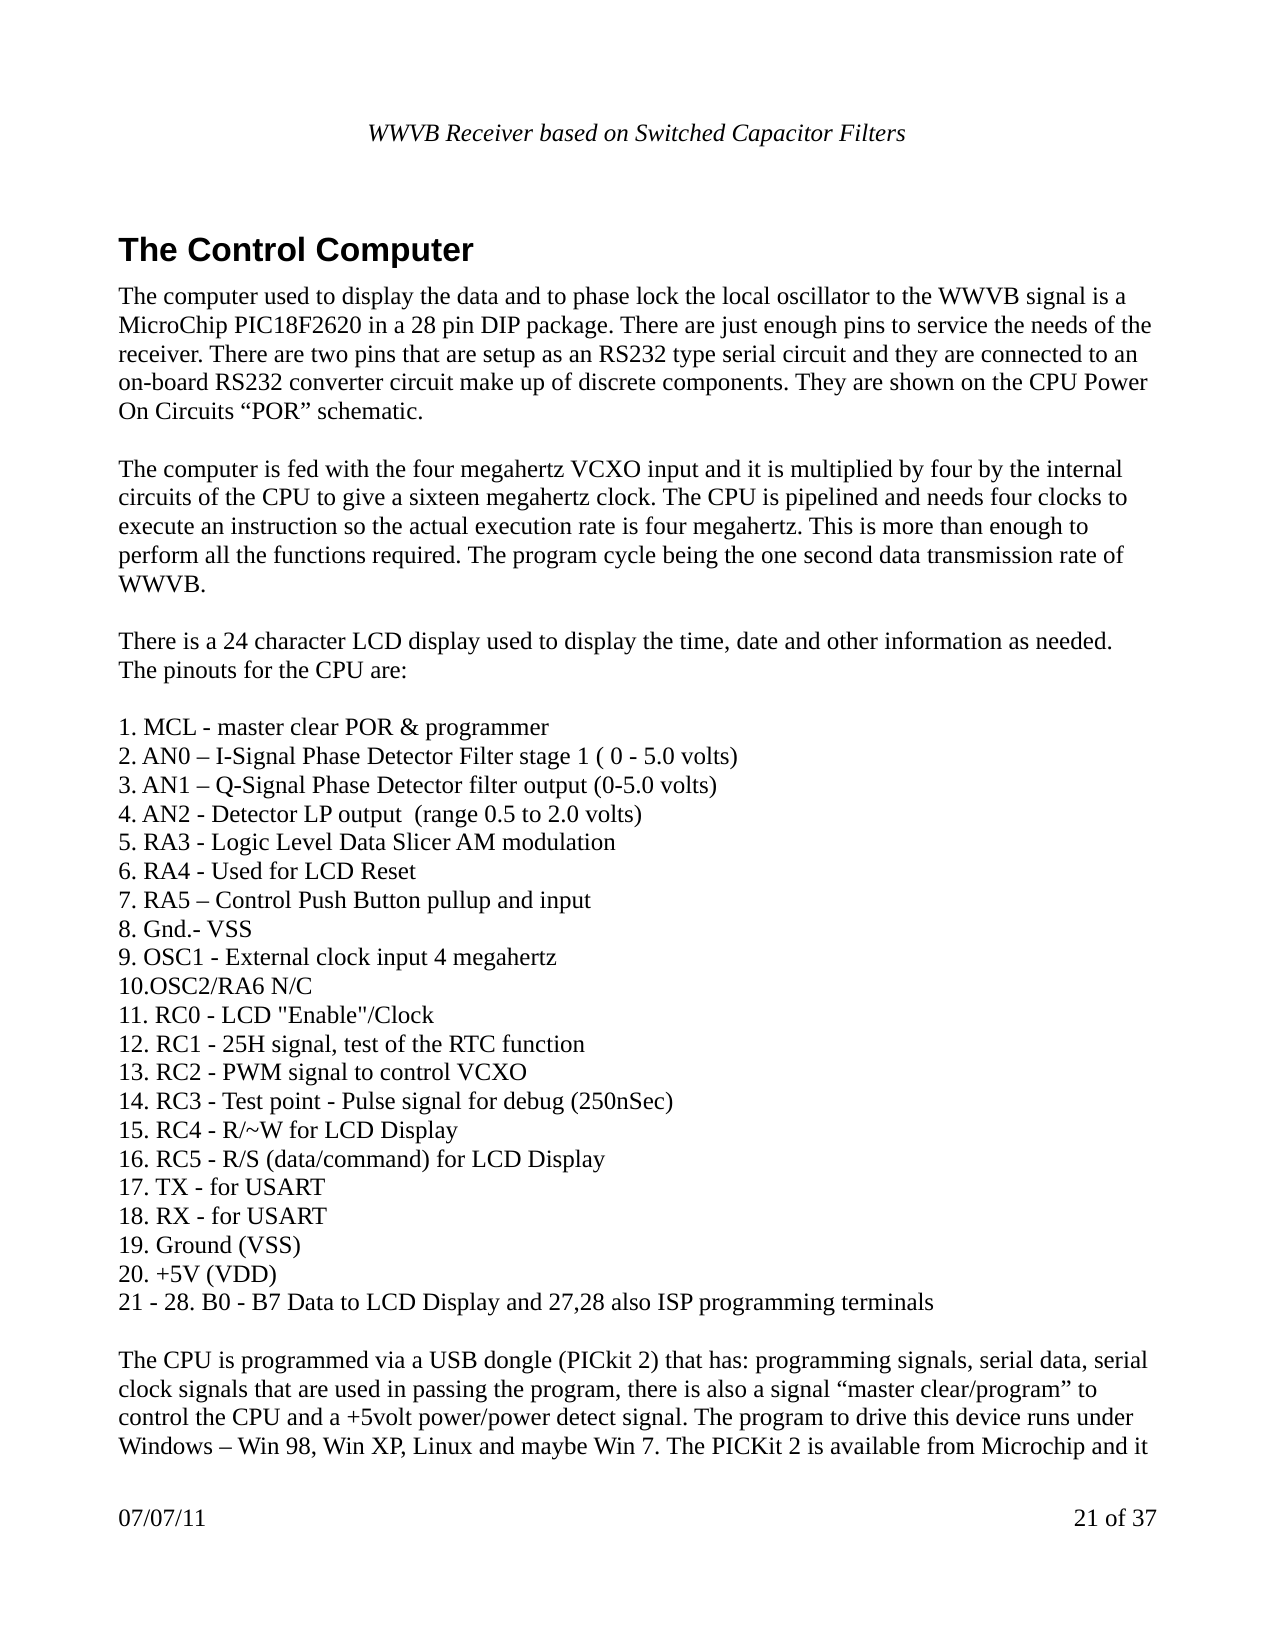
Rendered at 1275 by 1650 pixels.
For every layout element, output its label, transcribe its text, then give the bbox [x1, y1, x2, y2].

text 15. RC4 - R/~W for LCD Display [118, 1115, 1157, 1144]
text 6. RA4 - Used for LCD Reset [118, 856, 1157, 885]
text 12. RC1 - 25H signal, test of the RTC function [118, 1029, 1157, 1057]
text 14. RC3 - Test point - Pulse signal for debug (250nSec) [118, 1086, 1157, 1115]
text 21 - 28. B0 - B7 Data to LCD Display and 27,28 also ISP programming terminals [118, 1287, 1157, 1316]
text 7. RA5 – Control Push Button pullup and input [118, 885, 1157, 914]
text The CPU is programmed via a USB dongle (PICkit 2) that has: programming signals, serial data, serial clock signals that are used in passing the program, there is also a signal “master clear/program” to control the CPU and a +5volt power/power detect signal. The program to drive this device runs under Windows – Win 98, Win XP, Linux and maybe Win 7. The PICKit 2 is available from Microchip and it [118, 1345, 1157, 1460]
text 3. AN1 – Q-Signal Phase Detector filter output (0-5.0 volts) [118, 770, 1157, 799]
text The computer used to display the data and to phase lock the local oscillator to the WWVB signal is a MicroChip PIC18F2620 in a 28 pin DIP package. There are just enough pins to service the needs of the receiver. There are two pins that are setup as an RS232 type serial circuit and they are connected to an on-board RS232 converter circuit make up of discrete components. They are shown on the CPU Power On Circuits “POR” schematic. [118, 281, 1157, 425]
text 2. AN0 – I-Signal Phase Detector Filter stage 1 ( 0 - 5.0 volts) [118, 741, 1157, 770]
text 10.OSC2/RA6 N/C [118, 971, 1157, 1000]
text The computer is fed with the four megahertz VCXO input and it is multiplied by four by the internal circuits of the CPU to give a sixteen megahertz clock. The CPU is pipelined and needs four clocks to execute an instruction so the actual execution rate is four megahertz. This is more than enough to perform all the functions required. The program cycle being the one second data transmission rate of WWVB. [118, 454, 1157, 597]
text 1. MCL - master clear POR & programmer [118, 712, 1157, 741]
text 9. OSC1 - External clock input 4 megahertz [118, 942, 1157, 971]
text 13. RC2 - PWM signal to control VCXO [118, 1057, 1157, 1086]
text 16. RC5 - R/S (data/command) for LCD Display [118, 1144, 1157, 1172]
text 19. Ground (VSS) [118, 1230, 1157, 1259]
text 11. RC0 - LCD "Enable"/Clock [118, 1000, 1157, 1029]
text 18. RX - for USART [118, 1201, 1157, 1230]
text 20. +5V (VDD) [118, 1259, 1157, 1287]
text 17. TX - for USART [118, 1172, 1157, 1201]
subtitle The Control Computer [118, 230, 1157, 269]
text 8. Gnd.- VSS [118, 914, 1157, 942]
text There is a 24 character LCD display used to display the time, date and other information as needed. The pinouts for the CPU are: [118, 626, 1157, 684]
text 5. RA3 - Logic Level Data Slicer AM modulation [118, 827, 1157, 856]
text 4. AN2 - Detector LP output (range 0.5 to 2.0 volts) [118, 799, 1157, 827]
